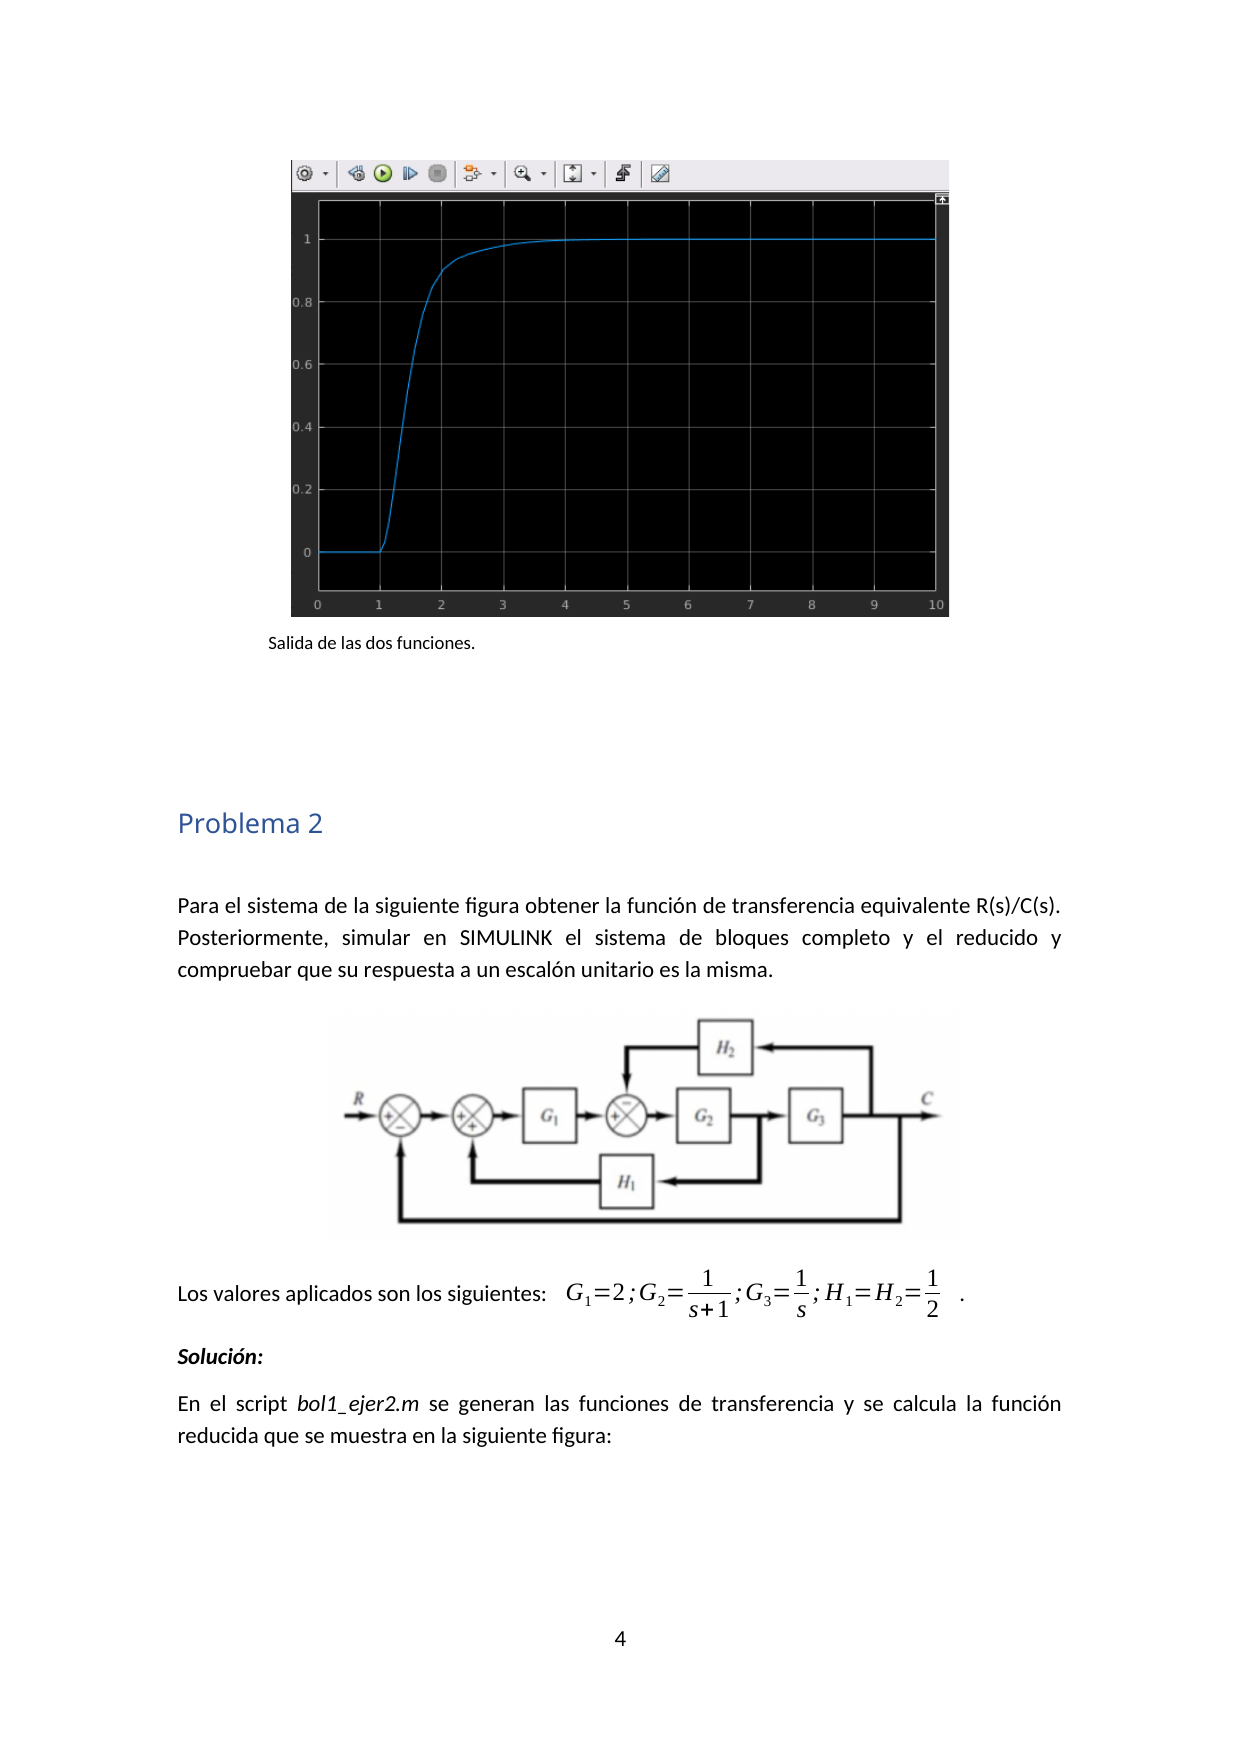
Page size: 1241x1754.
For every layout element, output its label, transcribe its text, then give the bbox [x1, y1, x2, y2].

picture [291, 160, 950, 617]
picture [322, 1010, 964, 1242]
text Para el sistema de la siguiente figura obtener la función de transferencia equivalente R(s)/C(s). Posteriormente, simular en SIMULINK el sistema de bloques completo y el reducido y compruebar que su respuesta a un escalón unitario es la misma. [177, 891, 1063, 984]
subtitle Problema 2 [177, 804, 1063, 841]
text Los valores aplicados son los siguientes:. [177, 1002, 1063, 1323]
text Solución: [177, 1342, 1063, 1370]
text Salida de las dos funciones. [214, 160, 1026, 654]
text En el script bol1_ejer2.m se generan las funciones de transferencia y se calcula la función reducida que se muestra en la siguiente figura: [177, 1389, 1063, 1449]
